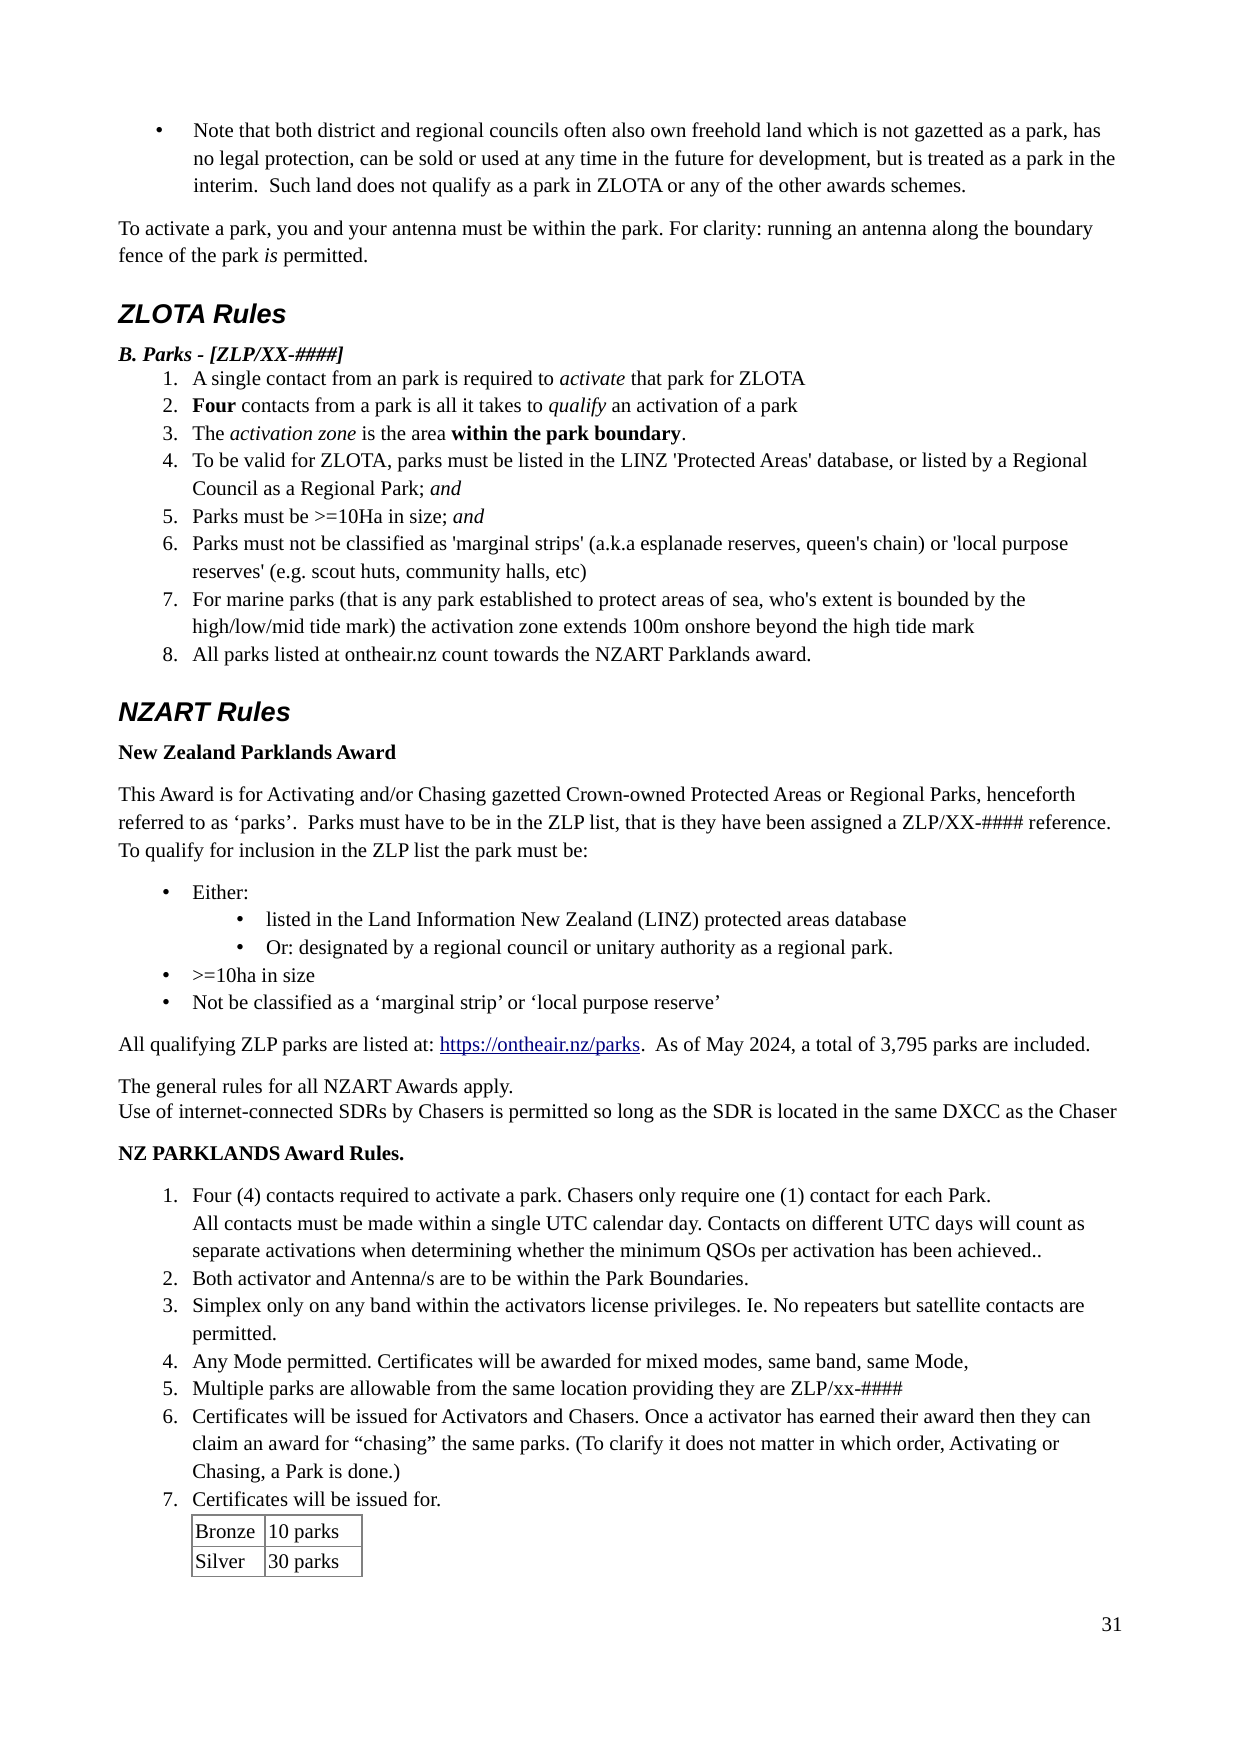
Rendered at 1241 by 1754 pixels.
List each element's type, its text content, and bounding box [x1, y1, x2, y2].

list Both activator and Antenna/s are to be within the Park Boundaries. [162, 1266, 1122, 1290]
text NZ PARKLANDS Award Rules. [118, 1141, 1122, 1165]
list Parks must be >=10Ha in size; and [162, 504, 1122, 528]
list listed in the Land Information New Zealand (LINZ) protected areas database [236, 907, 1122, 931]
list Either: [162, 880, 1122, 904]
list Multiple parks are allowable from the same location providing they are ZLP/xx-#### [162, 1376, 1122, 1400]
list >=10ha in size [162, 962, 1122, 987]
list Note that both district and regional councils often also own freehold land which is not gazetted as a park, has no legal protection, can be sold or used at any time in the future for development, but is treated as a park in the interim. Such land does not qualify as a park in ZLOTA or any of the other awards schemes. [156, 118, 1122, 197]
table_header Bronze [193, 1516, 264, 1546]
table_cell 30 parks [266, 1547, 361, 1576]
table_header 10 parks [266, 1516, 361, 1546]
list The activation zone is the area within the park boundary. [162, 421, 1122, 445]
list Not be classified as a ‘marginal strip’ or ‘local purpose reserve’ [162, 990, 1122, 1014]
list Certificates will be issued for Activators and Chasers. Once a activator has earned their award then they can claim an award for “chasing” the same parks. (To clarify it does not matter in which order, Activating or Chasing, a Park is done.) [162, 1404, 1122, 1483]
subtitle ZLOTA Rules [118, 298, 1122, 329]
text All qualifying ZLP parks are listed at: https://ontheair.nz/parks. As of May 2024, a total of 3,795 parks are included. [118, 1032, 1122, 1056]
table_cell Silver [193, 1547, 264, 1576]
list Four contacts from a park is all it takes to qualify an activation of a park [162, 393, 1122, 417]
list Four (4) contacts required to activate a park. Chasers only require one (1) contact for each Park. All contacts must be made within a single UTC calendar day. Contacts on different UTC days will count as separate activations when determining whether the minimum QSOs per activation has been achieved.. [162, 1183, 1122, 1262]
text The general rules for all NZART Awards apply. [118, 1074, 1122, 1098]
list A single contact from an park is required to activate that park for ZLOTA [162, 366, 1122, 390]
text To activate a park, you and your antenna must be within the park. For clarity: running an antenna along the boundary fence of the park is permitted. [118, 216, 1122, 267]
subtitle NZART Rules [118, 696, 1122, 728]
list Or: designated by a regional council or unitary authority as a regional park. [236, 935, 1122, 959]
list To be valid for ZLOTA, parks must be listed in the LINZ 'Protected Areas' database, or listed by a Regional Council as a Regional Park; and [162, 448, 1122, 500]
list All parks listed at ontheair.nz count towards the NZART Parklands award. [162, 642, 1122, 666]
text Use of internet-connected SDRs by Chasers is permitted so long as the SDR is located in the same DXCC as the Chaser [118, 1098, 1122, 1123]
list Parks must not be classified as 'marginal strips' (a.k.a esplanade reserves, queen's chain) or 'local purpose reserves' (e.g. scout huts, community halls, etc) [162, 531, 1122, 583]
text B. Parks - [ZLP/XX-####] [118, 342, 1122, 366]
text New Zealand Parklands Award [118, 740, 1122, 764]
list Any Mode permitted. Certificates will be awarded for mixed modes, same band, same Mode, [162, 1348, 1122, 1373]
list For marine parks (that is any park established to protect areas of sea, who's extent is bounded by the high/low/mid tide mark) the activation zone extends 100m onshore beyond the high tide mark [162, 586, 1122, 638]
list Certificates will be issued for. [162, 1487, 1122, 1511]
text This Award is for Activating and/or Chasing gazetted Crown-owned Protected Areas or Regional Parks, henceforth referred to as ‘parks’. Parks must have to be in the ZLP list, that is they have been assigned a ZLP/XX-#### reference. To qualify for inclusion in the ZLP list the park must be: [118, 782, 1122, 862]
list Simplex only on any band within the activators license privileges. Ie. No repeaters but satellite contacts are permitted. [162, 1293, 1122, 1345]
